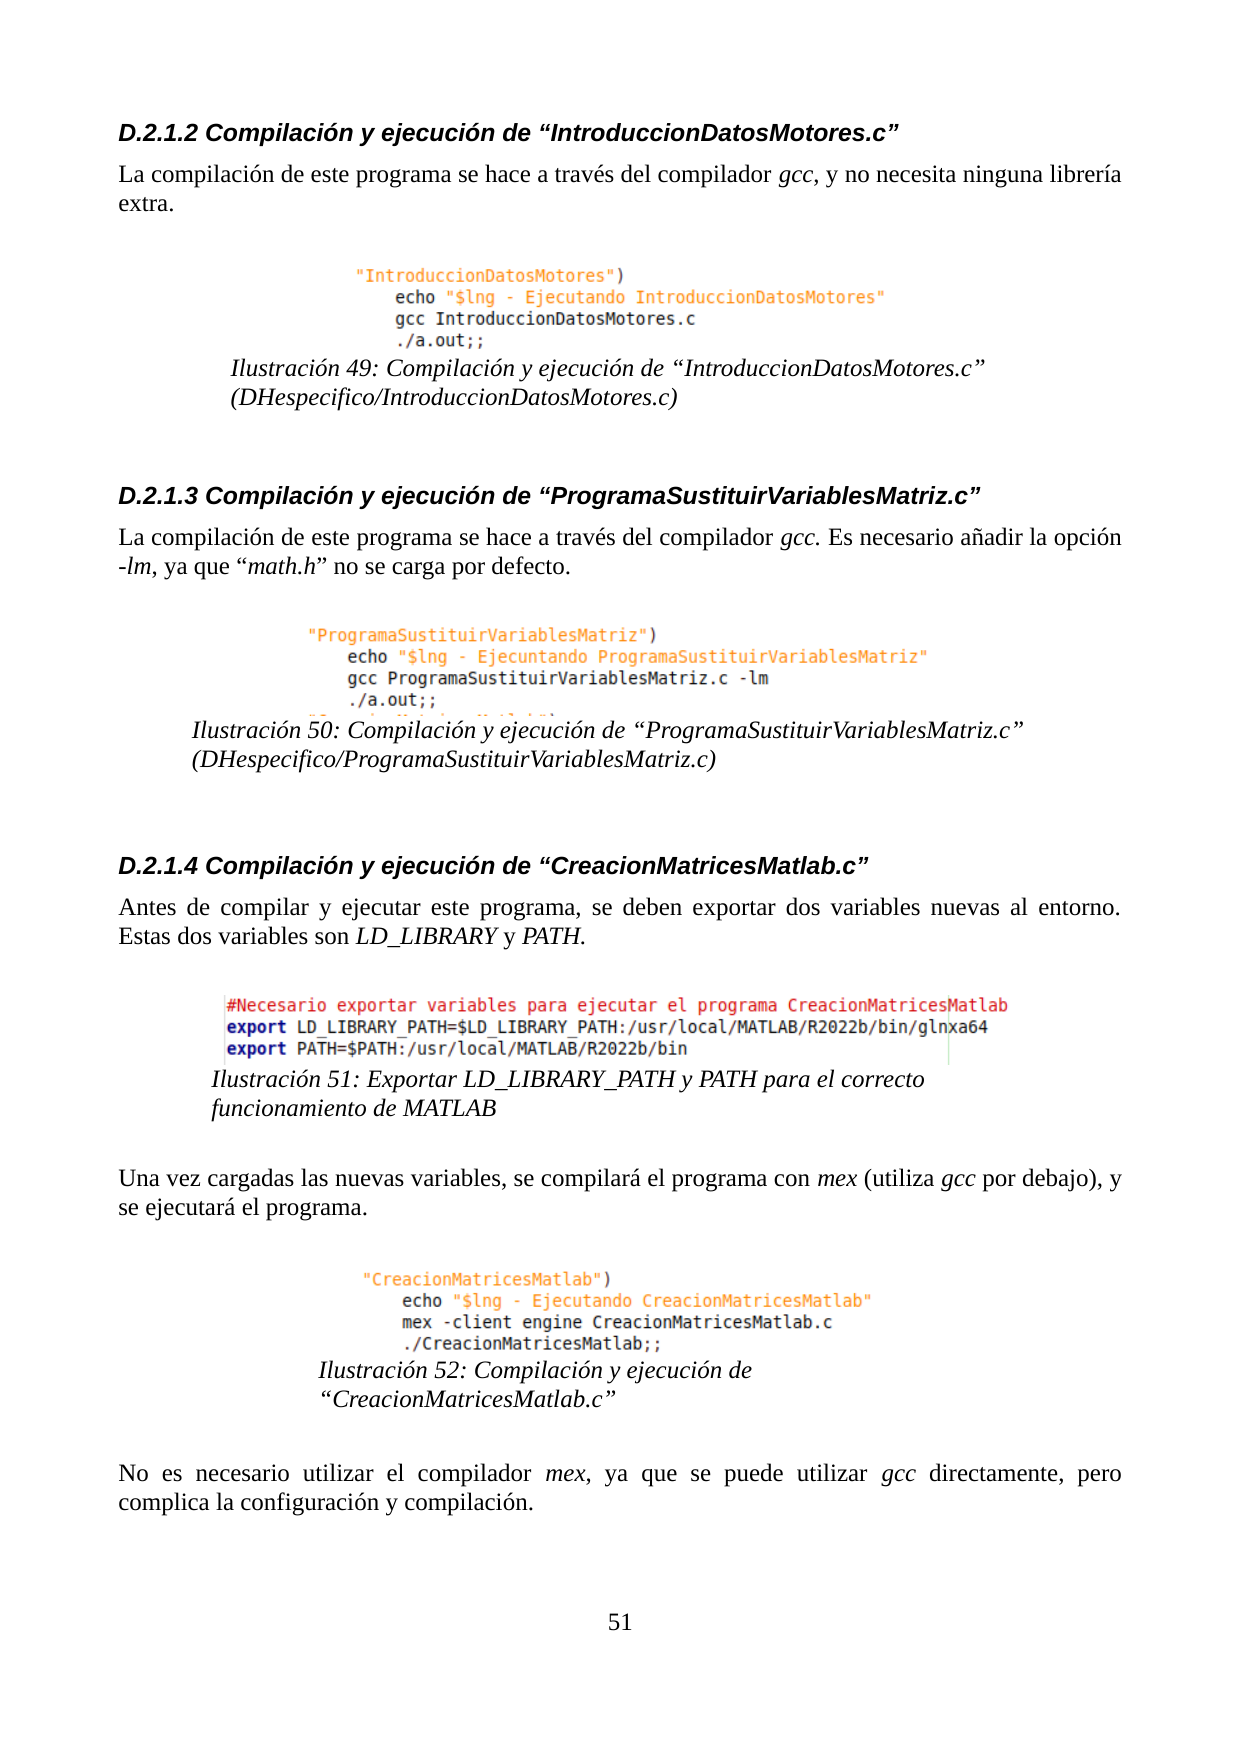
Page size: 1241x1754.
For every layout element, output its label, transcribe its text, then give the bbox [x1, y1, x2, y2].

text Ilustración 52: Compilación y ejecución de “CreacionMatricesMatlab.c” [318, 1281, 922, 1413]
text Ilustración 50: Compilación y ejecución de “ProgramaSustituirVariablesMatriz.c” (DHespecifico/ProgramaSustituirVariablesMatriz.c) [192, 638, 1049, 773]
text No es necesario utilizar el compilador mex, ya que se puede utilizar gcc directamente, pero complica la configuración y compilación. [118, 1458, 1122, 1515]
subtitle D.2.1.2 Compilación y ejecución de “IntroduccionDatosMotores.c” [118, 118, 1122, 147]
subtitle D.2.1.3 Compilación y ejecución de “ProgramaSustituirVariablesMatriz.c” [118, 481, 1122, 510]
subtitle D.2.1.4 Compilación y ejecución de “CreacionMatricesMatlab.c” [118, 851, 1122, 879]
text Ilustración 51: Exportar LD_LIBRARY_PATH y PATH para el correcto funcionamiento de MATLAB [211, 1008, 1029, 1122]
text Una vez cargadas las nuevas variables, se compilará el programa con mex (utiliza gcc por debajo), y se ejecutará el programa. [118, 1163, 1122, 1220]
text Antes de compilar y ejecutar este programa, se deben exportar dos variables nuevas al entorno. Estas dos variables son LD_LIBRARY y PATH. [118, 892, 1122, 949]
text La compilación de este programa se hace a través del compilador gcc, y no necesita ninguna librería extra. [118, 159, 1122, 217]
text La compilación de este programa se hace a través del compilador gcc. Es necesario añadir la opción -lm, ya que “math.h” no se carga por defecto. [118, 522, 1122, 580]
text Ilustración 49: Compilación y ejecución de “IntroduccionDatosMotores.c” (DHespecifico/IntroduccionDatosMotores.c) [230, 276, 1010, 411]
